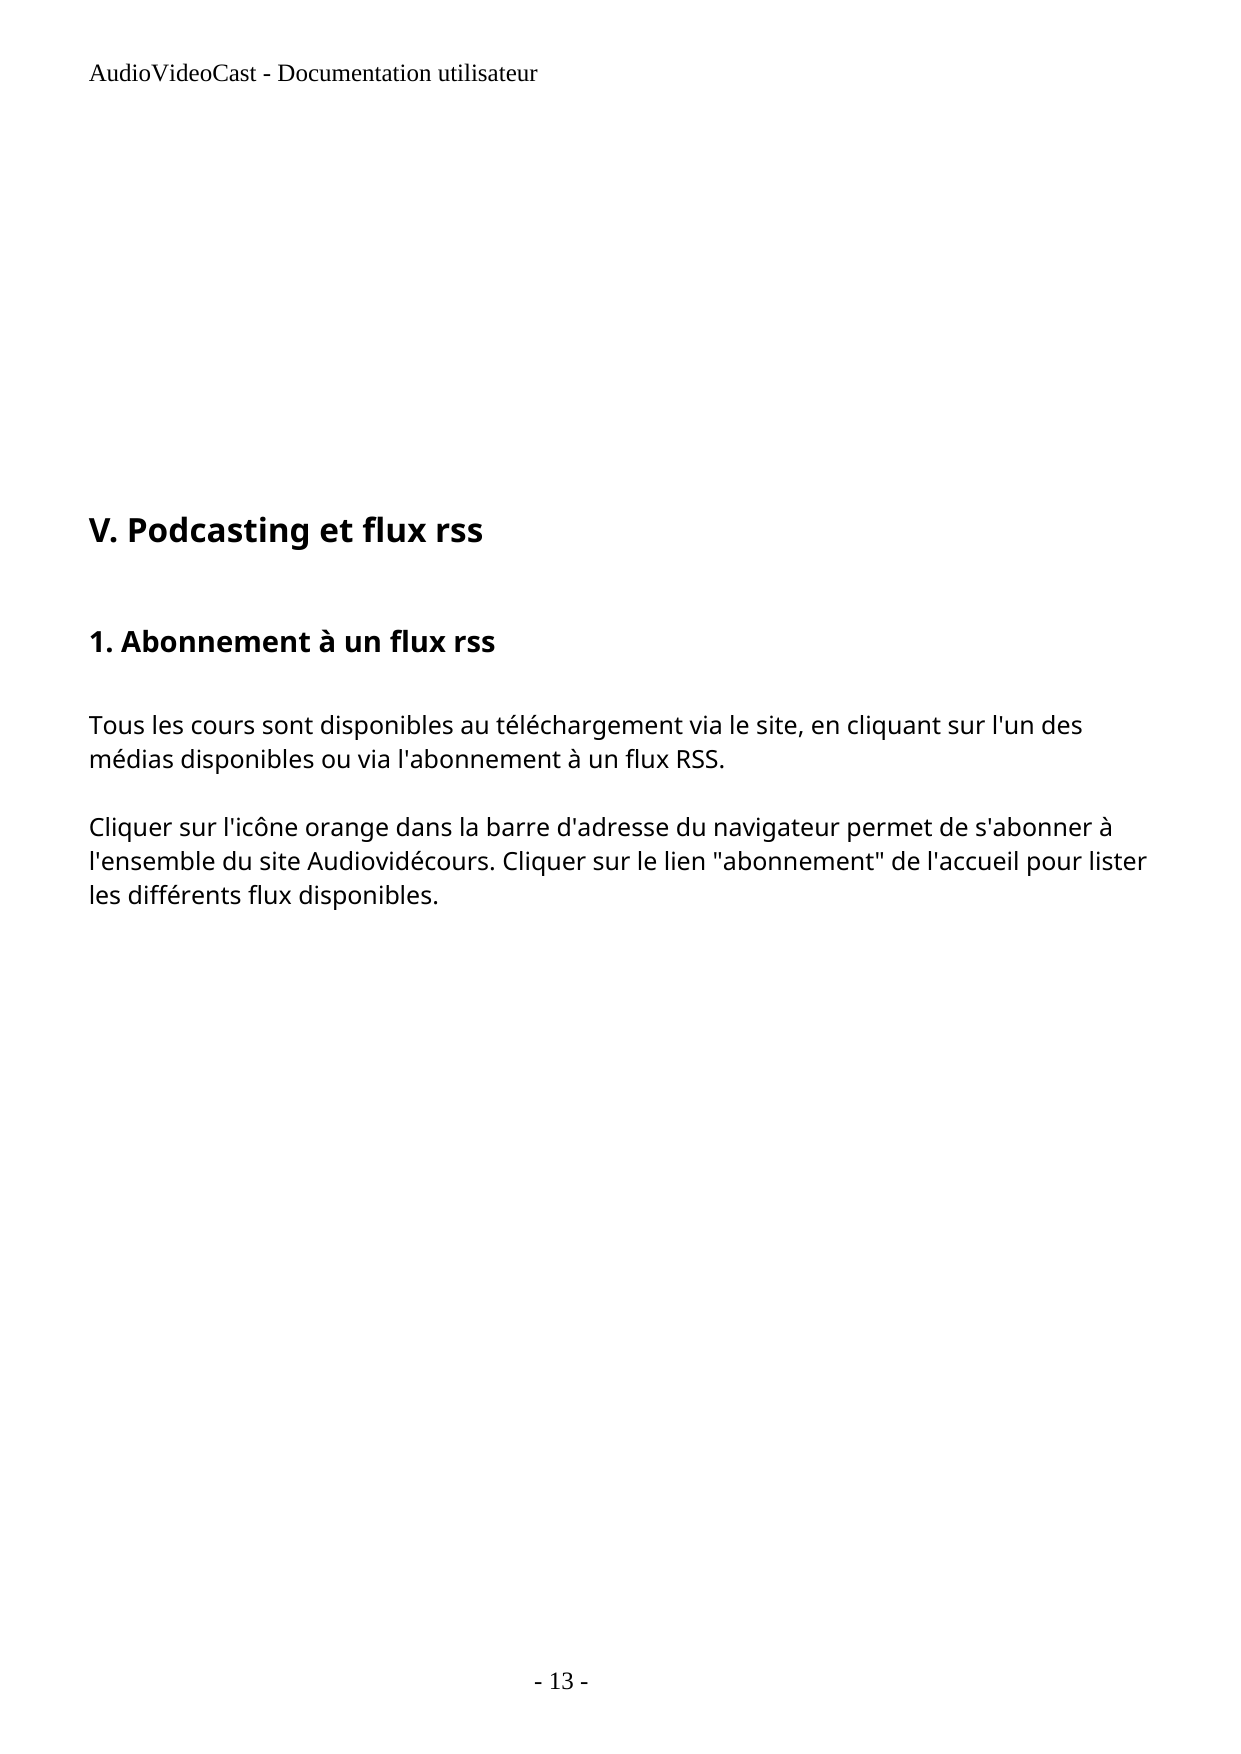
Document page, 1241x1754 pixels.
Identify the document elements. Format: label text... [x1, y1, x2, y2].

subtitle 1. Abonnement à un flux rss [88, 621, 1152, 661]
subtitle V. Podcasting et flux rss [88, 507, 1152, 552]
text Tous les cours sont disponibles au téléchargement via le site, en cliquant sur l'un des médias disponibles ou via l'abonnement à un flux RSS. [88, 708, 1152, 776]
text Cliquer sur l'icône orange dans la barre d'adresse du navigateur permet de s'abonner à l'ensemble du site Audiovidécours. Cliquer sur le lien "abonnement" de l'accueil pour lister les différents flux disponibles. [88, 810, 1152, 912]
